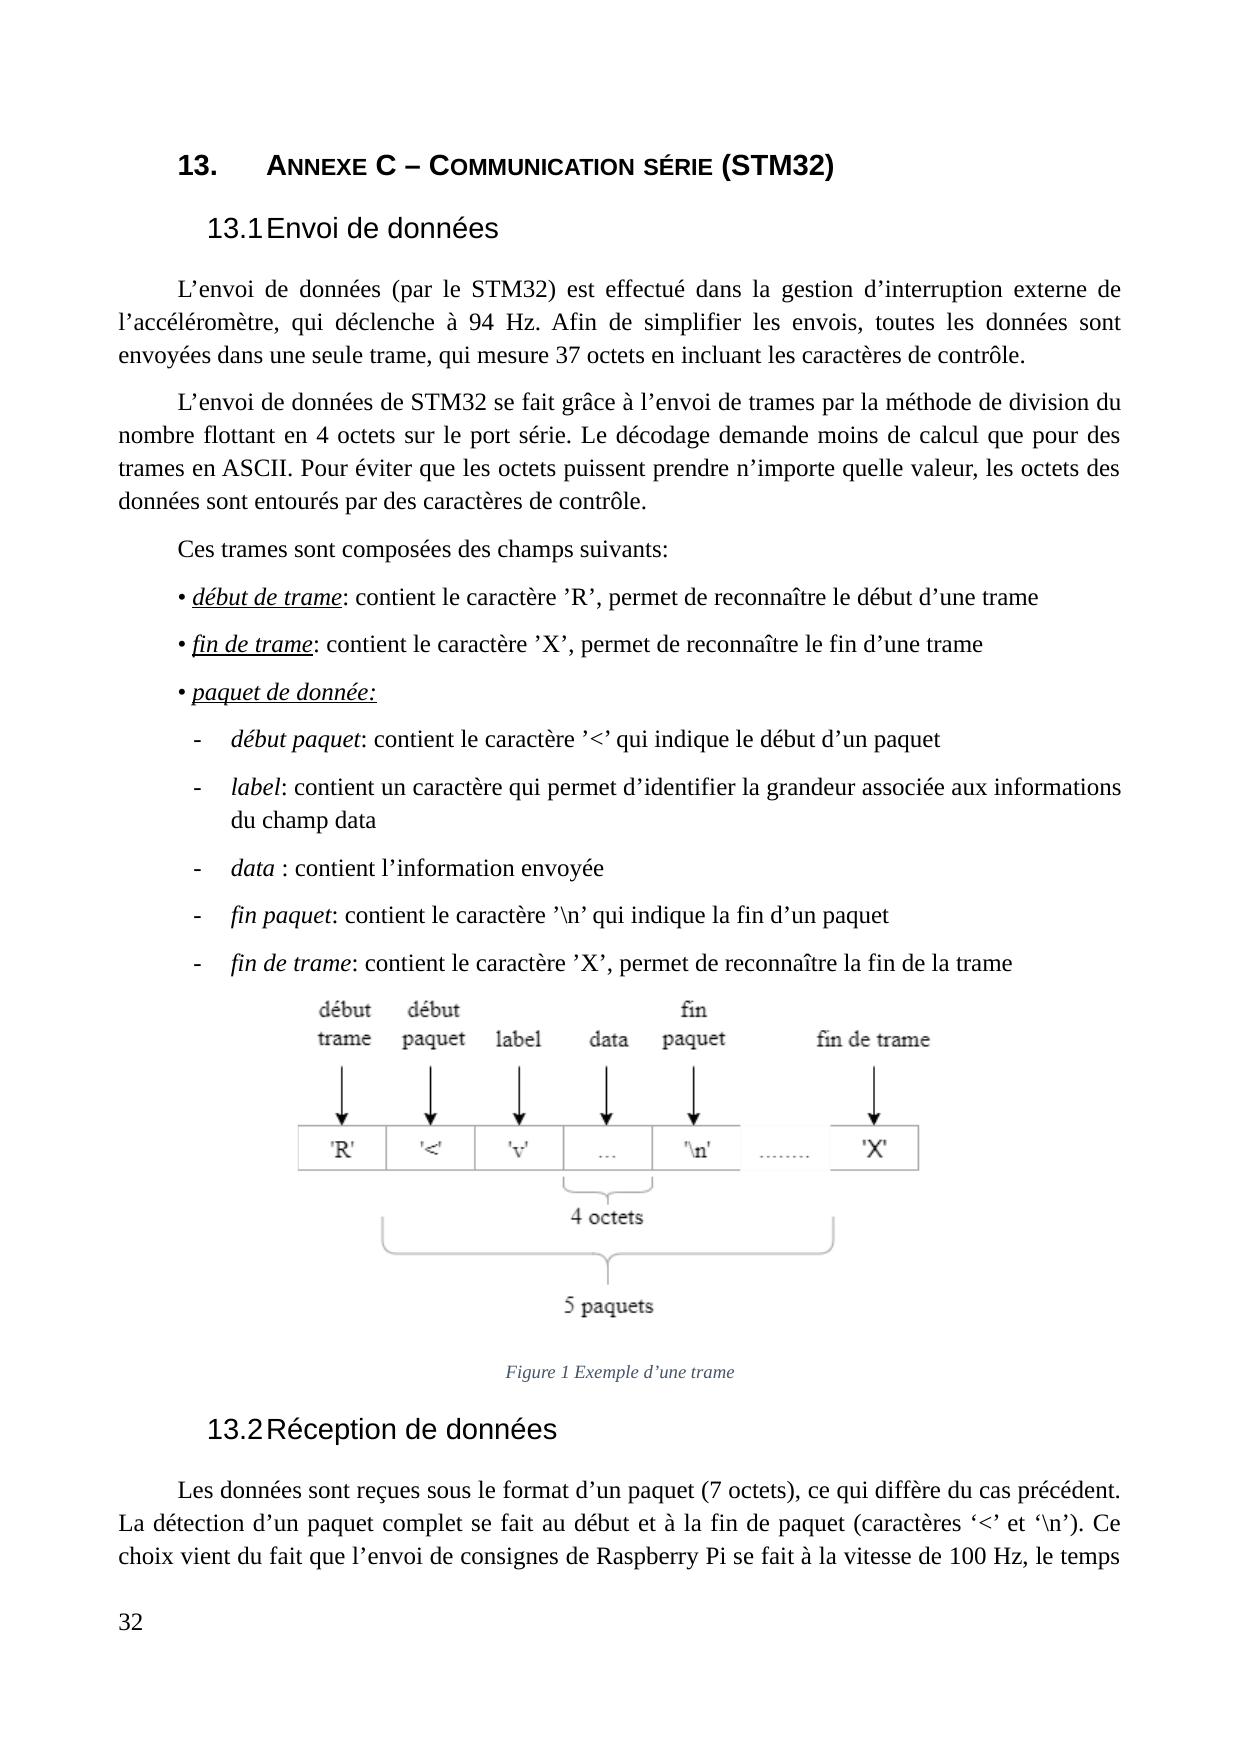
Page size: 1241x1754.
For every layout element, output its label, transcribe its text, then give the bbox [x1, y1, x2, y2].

subtitle Annexe C – Communication série (STM32) [118, 148, 1122, 181]
list début paquet: contient le caractère ’<’ qui indique le début d’un paquet [193, 724, 1122, 753]
text • fin de trame: contient le caractère ’X’, permet de reconnaître le fin d’une trame [118, 629, 1122, 658]
list fin paquet: contient le caractère ’\n’ qui indique la fin d’un paquet [193, 900, 1122, 929]
list data : contient l’information envoyée [193, 853, 1122, 881]
list label: contient un caractère qui permet d’identifier la grandeur associée aux informations du champ data [193, 772, 1122, 834]
picture [297, 995, 943, 1319]
text L’envoi de données de STM32 se fait grâce à l’envoi de trames par la méthode de division du nombre flottant en 4 octets sur le port série. Le décodage demande moins de calcul que pour des trames en ASCII. Pour éviter que les octets puissent prendre n’importe quelle valeur, les octets des données sont entourés par des caractères de contrôle. [118, 387, 1122, 515]
subtitle Réception de données [118, 1412, 1122, 1445]
text • début de trame: contient le caractère ’R’, permet de reconnaître le début d’une trame [118, 582, 1122, 610]
list fin de trame: contient le caractère ’X’, permet de reconnaître la fin de la trame [193, 948, 1122, 977]
subtitle Envoi de données [118, 211, 1122, 244]
text • paquet de donnée: [118, 677, 1122, 706]
text L’envoi de données (par le STM32) est effectué dans la gestion d’interruption externe de l’accéléromètre, qui déclenche à 94 Hz. Afin de simplifier les envois, toutes les données sont envoyées dans une seule trame, qui mesure 37 octets en incluant les caractères de contrôle. [118, 274, 1122, 368]
text Les données sont reçues sous le format d’un paquet (7 octets), ce qui diffère du cas précédent. La détection d’un paquet complet se fait au début et à la fin de paquet (caractères ‘<’ et ‘\n’). Ce choix vient du fait que l’envoi de consignes de Raspberry Pi se fait à la vitesse de 100 Hz, le temps [118, 1475, 1122, 1569]
text Figure 1 Exemple d’une trame [118, 1361, 1122, 1382]
text Ces trames sont composées des champs suivants: [118, 534, 1122, 563]
